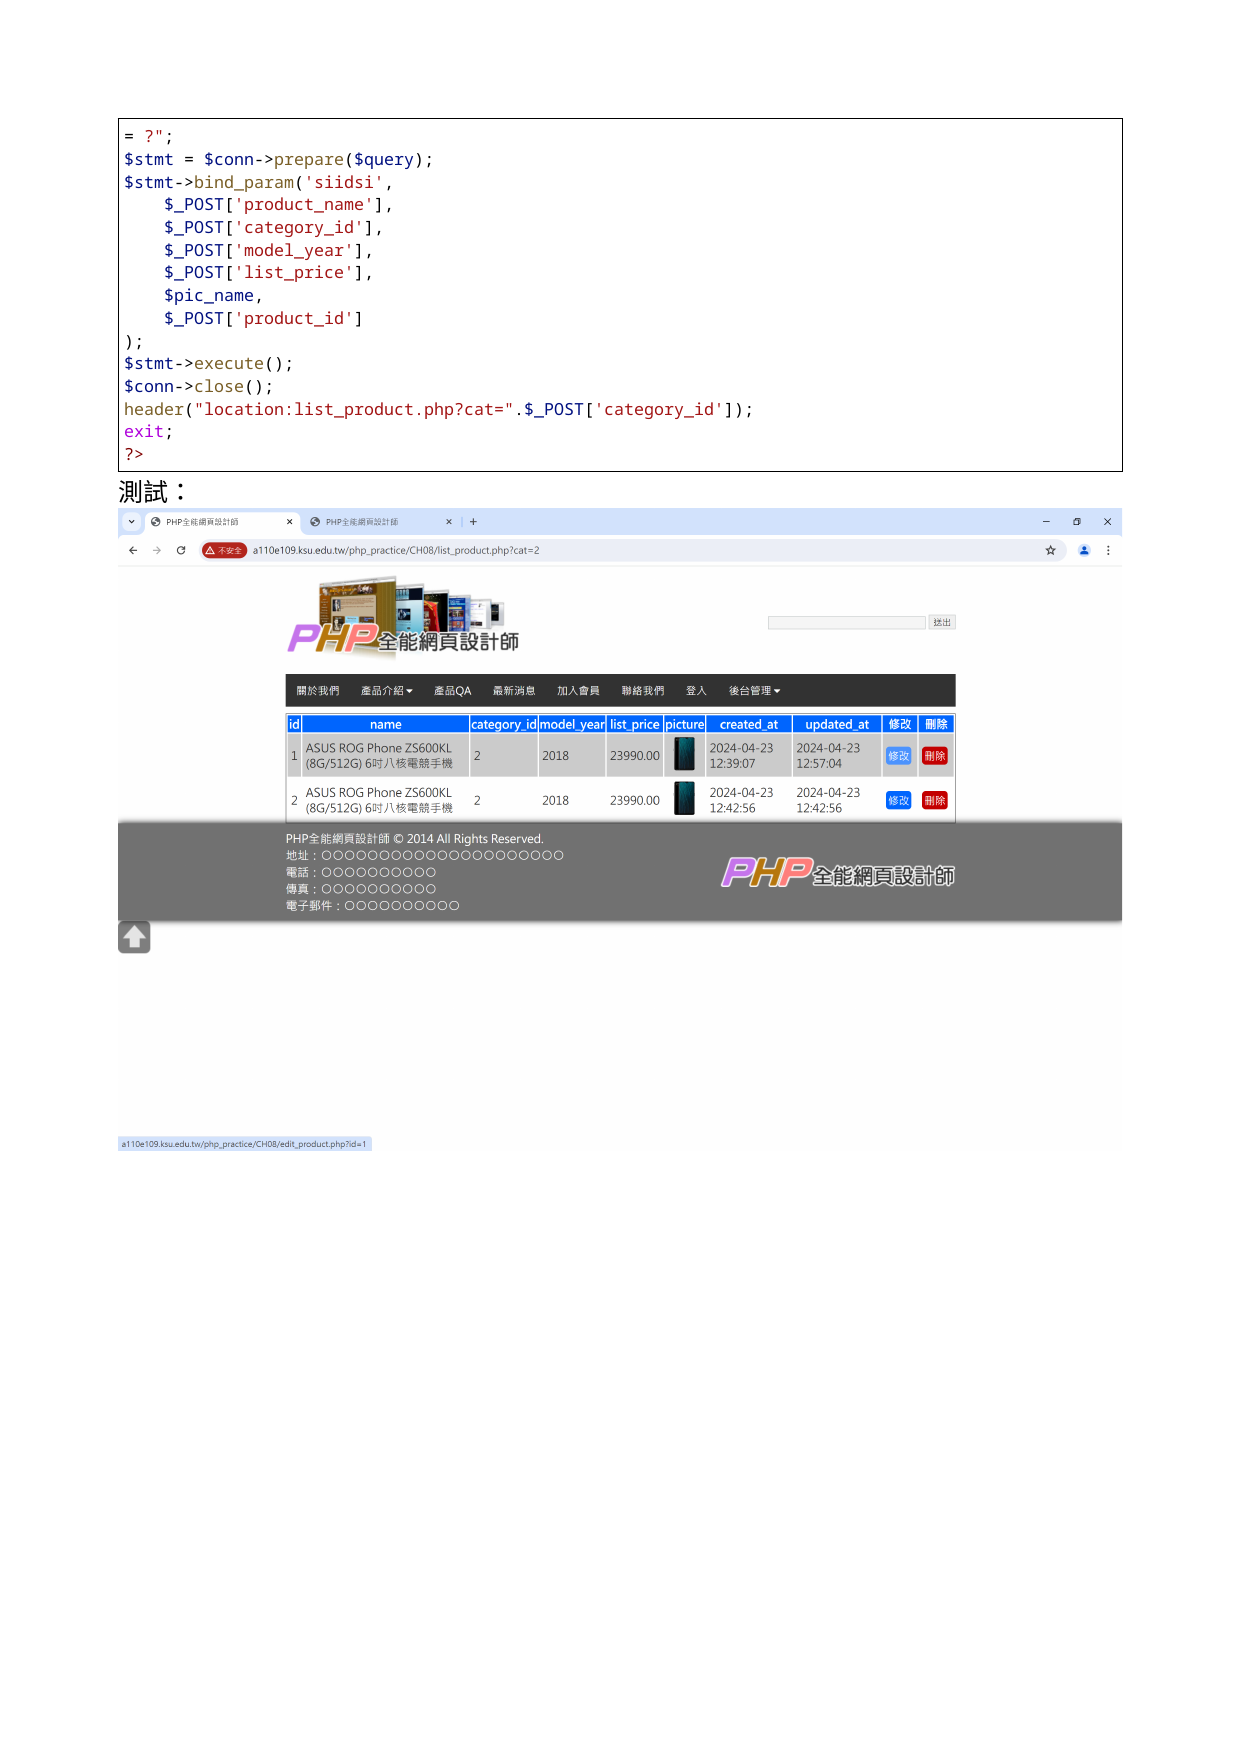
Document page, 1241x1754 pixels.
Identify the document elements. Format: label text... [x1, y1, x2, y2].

table_header = ?"; $stmt = $conn->prepare($query); $stmt->bind_param('siidsi', $_POST['product_name'], $_POST['category_id'], $_POST['model_year'], $_POST['list_price'], $pic_name, $_POST['product_id'] ); $stmt->execute(); $conn->close(); header("location:list_product.php?cat=".$_POST['category_id']); exit; ?> [119, 119, 1122, 471]
text 測試： [118, 472, 1122, 508]
